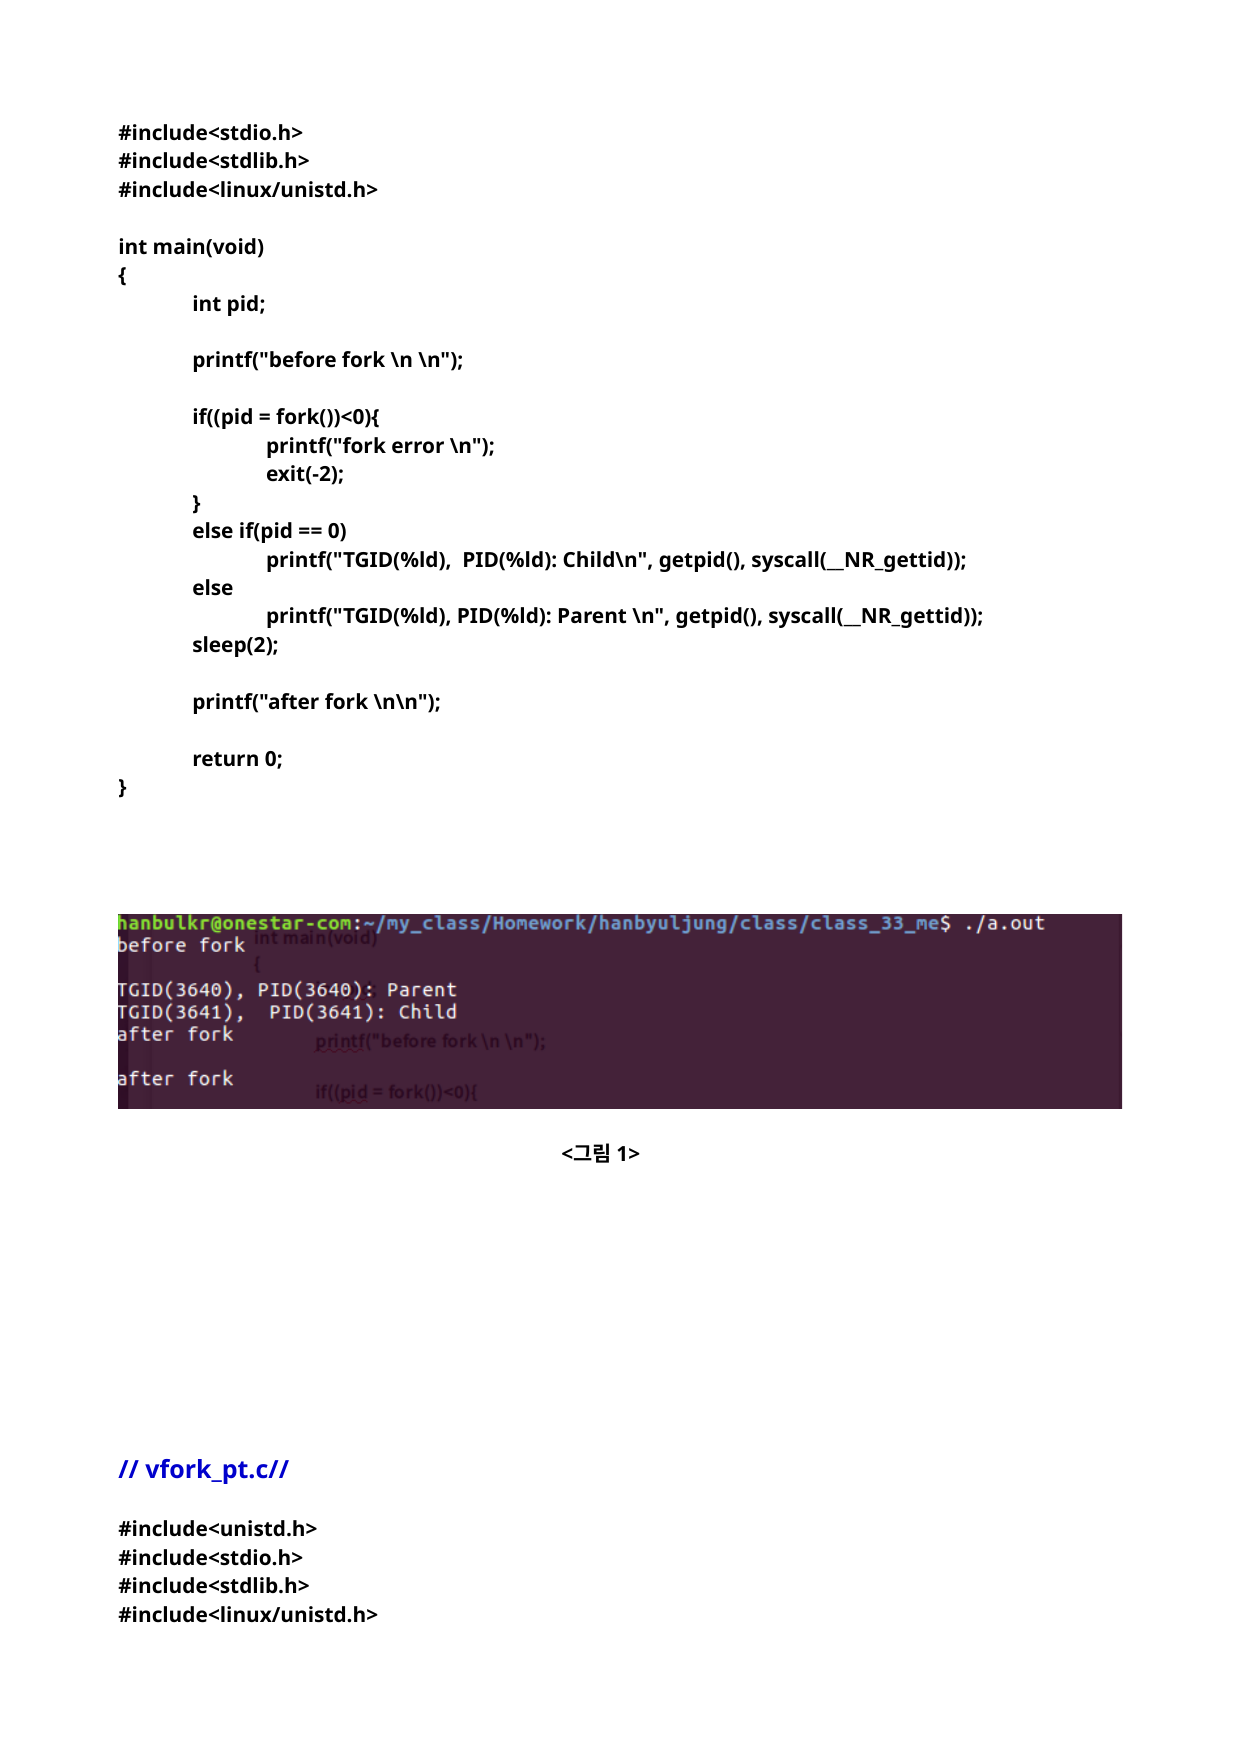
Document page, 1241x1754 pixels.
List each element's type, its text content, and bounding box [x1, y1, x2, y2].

text if((pid = fork())<0){ [118, 402, 1122, 431]
text #include<stdio.h> [118, 1543, 1122, 1571]
text #include<linux/unistd.h> [118, 175, 1122, 203]
text // vfork_pt.c// [118, 1452, 1122, 1486]
text else [118, 573, 1122, 602]
text return 0; [118, 744, 1122, 772]
text #include<stdio.h> [118, 118, 1122, 147]
text #include<stdlib.h> [118, 147, 1122, 175]
text printf("before fork \n \n"); [118, 346, 1122, 374]
text printf("TGID(%ld), PID(%ld): Parent \n", getpid(), syscall(__NR_gettid)); [118, 602, 1122, 630]
text } [118, 772, 1122, 801]
text printf("TGID(%ld), PID(%ld): Child\n", getpid(), syscall(__NR_gettid)); [118, 545, 1122, 573]
text { [118, 260, 1122, 289]
text <그림 1> [118, 1137, 1122, 1168]
text exit(-2); [118, 459, 1122, 488]
text #include<unistd.h> [118, 1514, 1122, 1543]
text #include<linux/unistd.h> [118, 1600, 1122, 1628]
text printf("after fork \n\n"); [118, 687, 1122, 715]
text int main(void) [118, 232, 1122, 260]
text sleep(2); [118, 630, 1122, 658]
text printf("fork error \n"); [118, 431, 1122, 459]
text #include<stdlib.h> [118, 1571, 1122, 1600]
text else if(pid == 0) [118, 516, 1122, 545]
text int pid; [118, 289, 1122, 317]
picture [118, 914, 1123, 1109]
text } [118, 488, 1122, 516]
